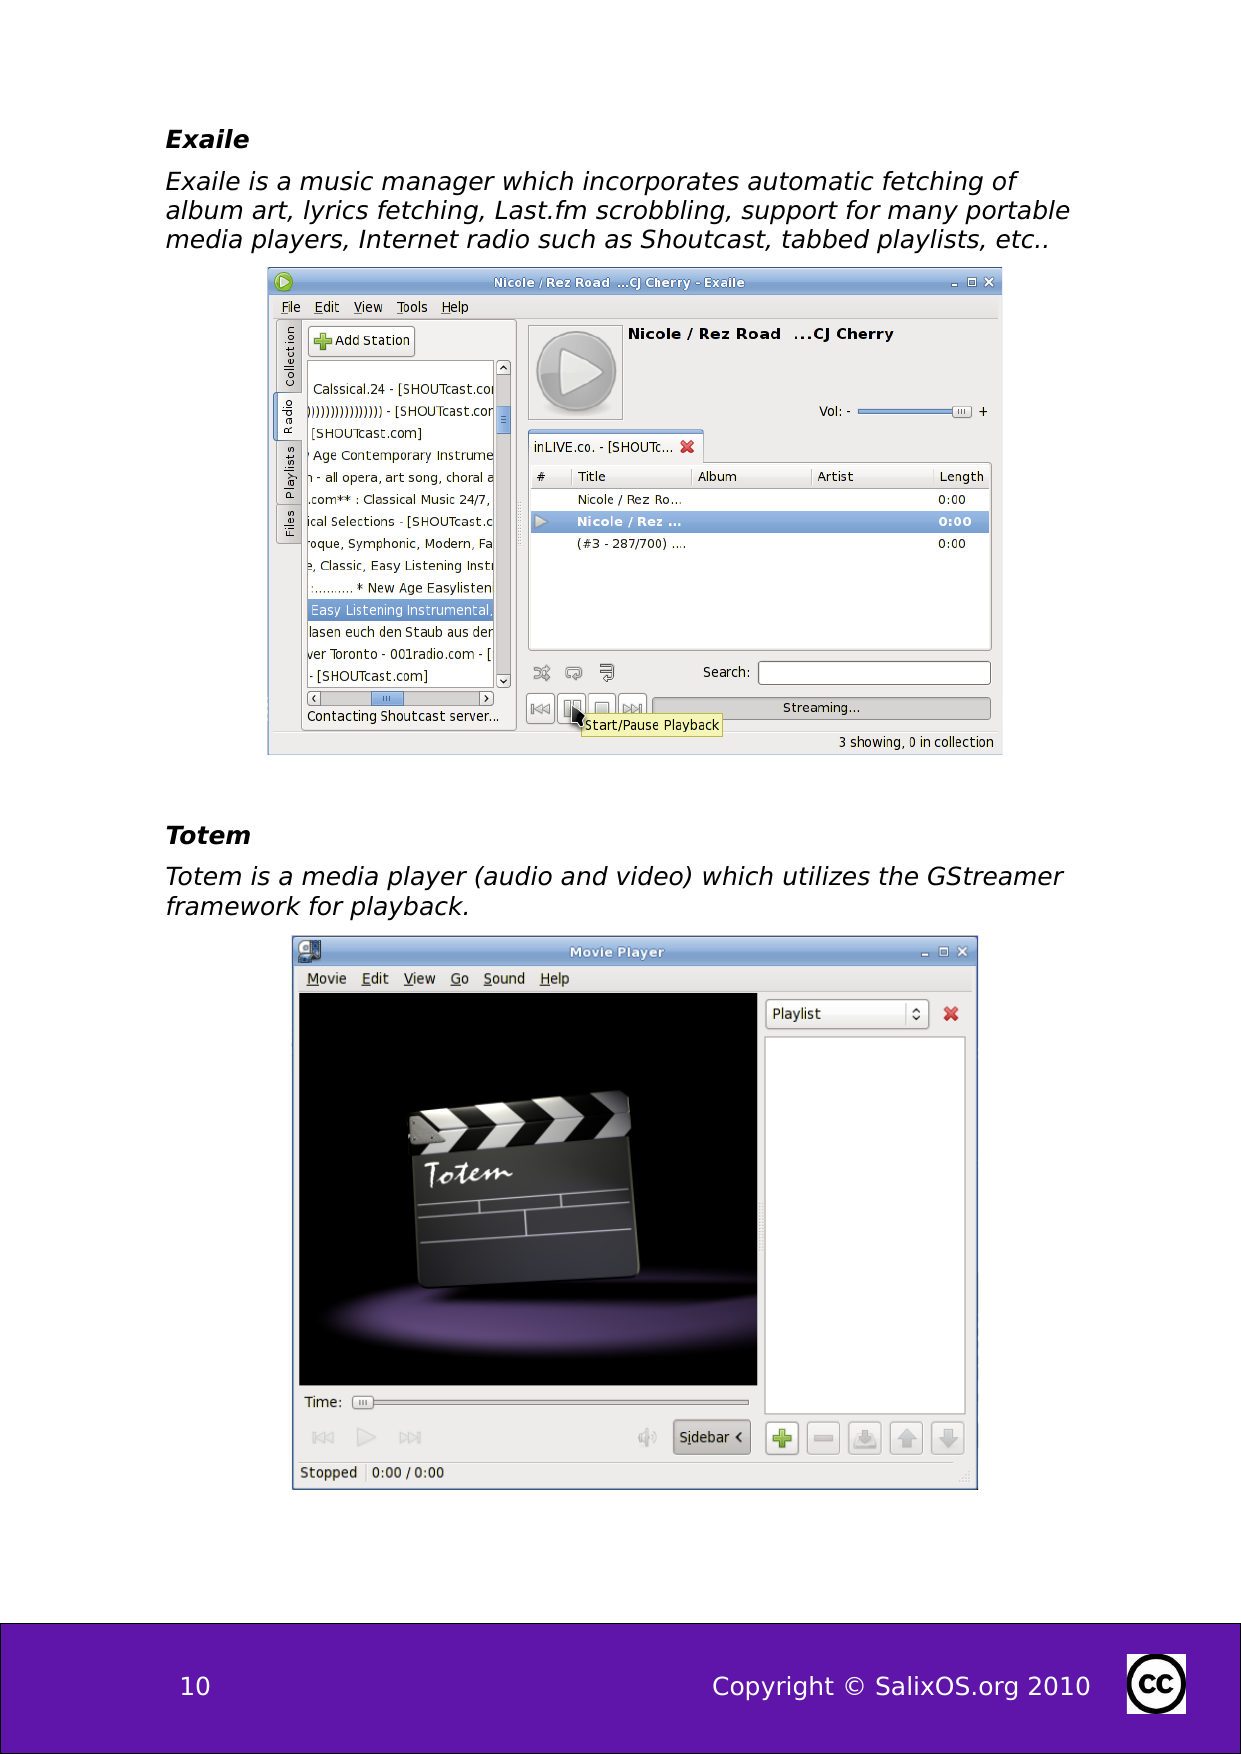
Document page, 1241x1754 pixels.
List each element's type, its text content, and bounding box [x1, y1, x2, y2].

text Exaile is a music manager which incorporates automatic fetching of album art, lyrics fetching, Last.fm scrobbling, support for many portable media players, Internet radio such as Shoutcast, tabbed playlists, etc.. [165, 167, 1104, 255]
subtitle Exaile [165, 126, 1104, 155]
picture [291, 935, 979, 1490]
picture [267, 267, 1003, 755]
subtitle Totem [165, 821, 1104, 850]
text Totem is a media player (audio and video) which utilizes the GStreamer framework for playback. [165, 863, 1104, 921]
picture [1126, 1654, 1186, 1714]
